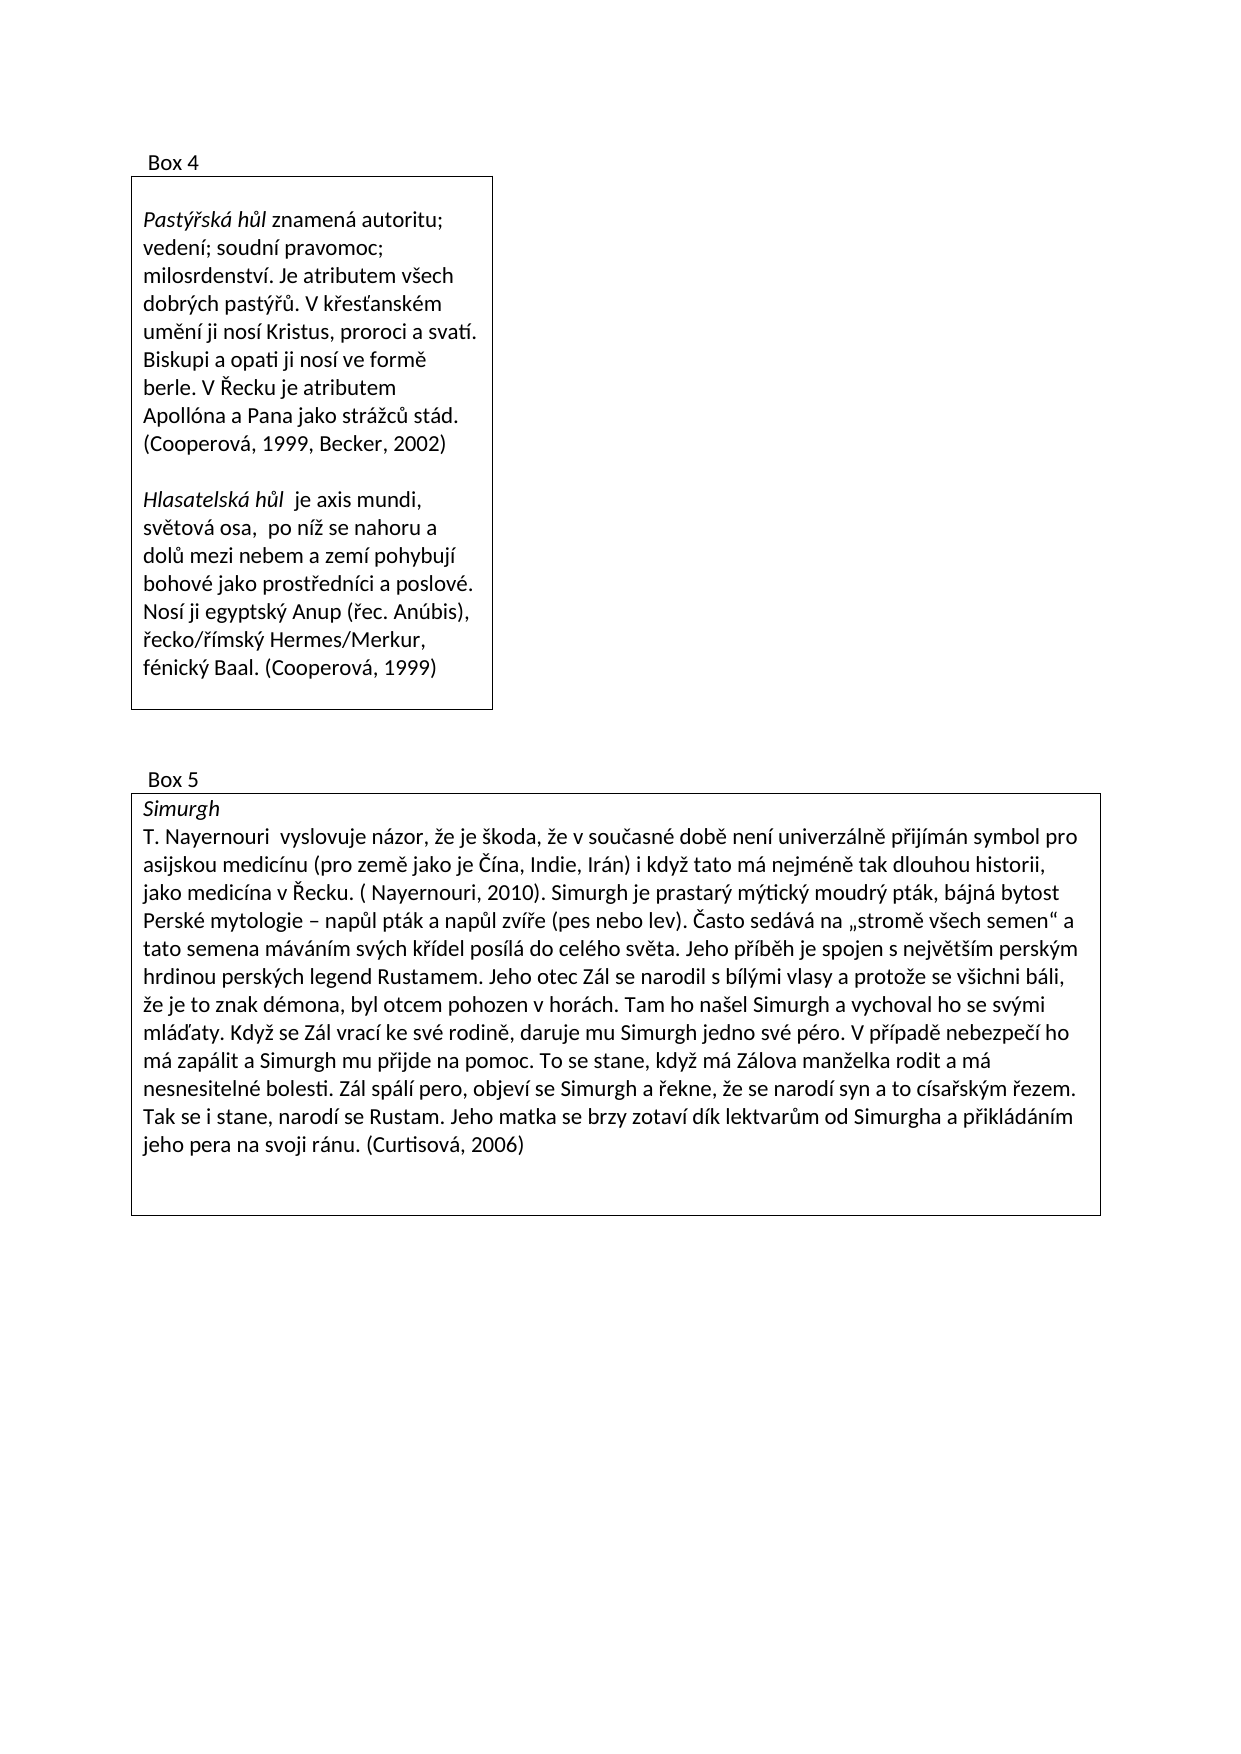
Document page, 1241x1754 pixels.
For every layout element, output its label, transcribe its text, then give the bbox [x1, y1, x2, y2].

table_header Simurgh T. Nayernouri vyslovuje názor, že je škoda, že v současné době není univerzálně přijímán symbol pro asijskou medicínu (pro země jako je Čína, Indie, Irán) i když tato má nejméně tak dlouhou historii, jako medicína v Řecku. ( Nayernouri, 2010). Simurgh je prastarý mýtický moudrý pták, bájná bytost Perské mytologie – napůl pták a napůl zvíře (pes nebo lev). Často sedává na „stromě všech semen“ a tato semena máváním svých křídel posílá do celého světa. Jeho příběh je spojen s největším perským hrdinou perských legend Rustamem. Jeho otec Zál se narodil s bílými vlasy a protože se všichni báli, že je to znak démona, byl otcem pohozen v horách. Tam ho našel Simurgh a vychoval ho se svými mláďaty. Když se Zál vrací ke své rodině, daruje mu Simurgh jedno své péro. V případě nebezpečí ho má zapálit a Simurgh mu přijde na pomoc. To se stane, když má Zálova manželka rodit a má nesnesitelné bolesti. Zál spálí pero, objeví se Simurgh a řekne, že se narodí syn a to císařským řezem. Tak se i stane, narodí se Rustam. Jeho matka se brzy zotaví dík lektvarům od Simurgha a přikládáním jeho pera na svoji ránu. (Curtisová, 2006) [132, 794, 1100, 1214]
table_header Pastýřská hůl znamená autoritu; vedení; soudní pravomoc; milosrdenství. Je atributem všech dobrých pastýřů. V křesťanském umění ji nosí Kristus, proroci a svatí. Biskupi a opati ji nosí ve formě berle. V Řecku je atributem Apollóna a Pana jako strážců stád. (Cooperová, 1999, Becker, 2002) Hlasatelská hůl je axis mundi, světová osa, po níž se nahoru a dolů mezi nebem a zemí pohybují bohové jako prostředníci a poslové. Nosí ji egyptský Anup (řec. Anúbis), řecko/římský Hermes/Merkur, fénický Baal. (Cooperová, 1999) [132, 177, 492, 709]
text Box 4 [148, 148, 1093, 176]
text Box 5 [148, 765, 1093, 793]
